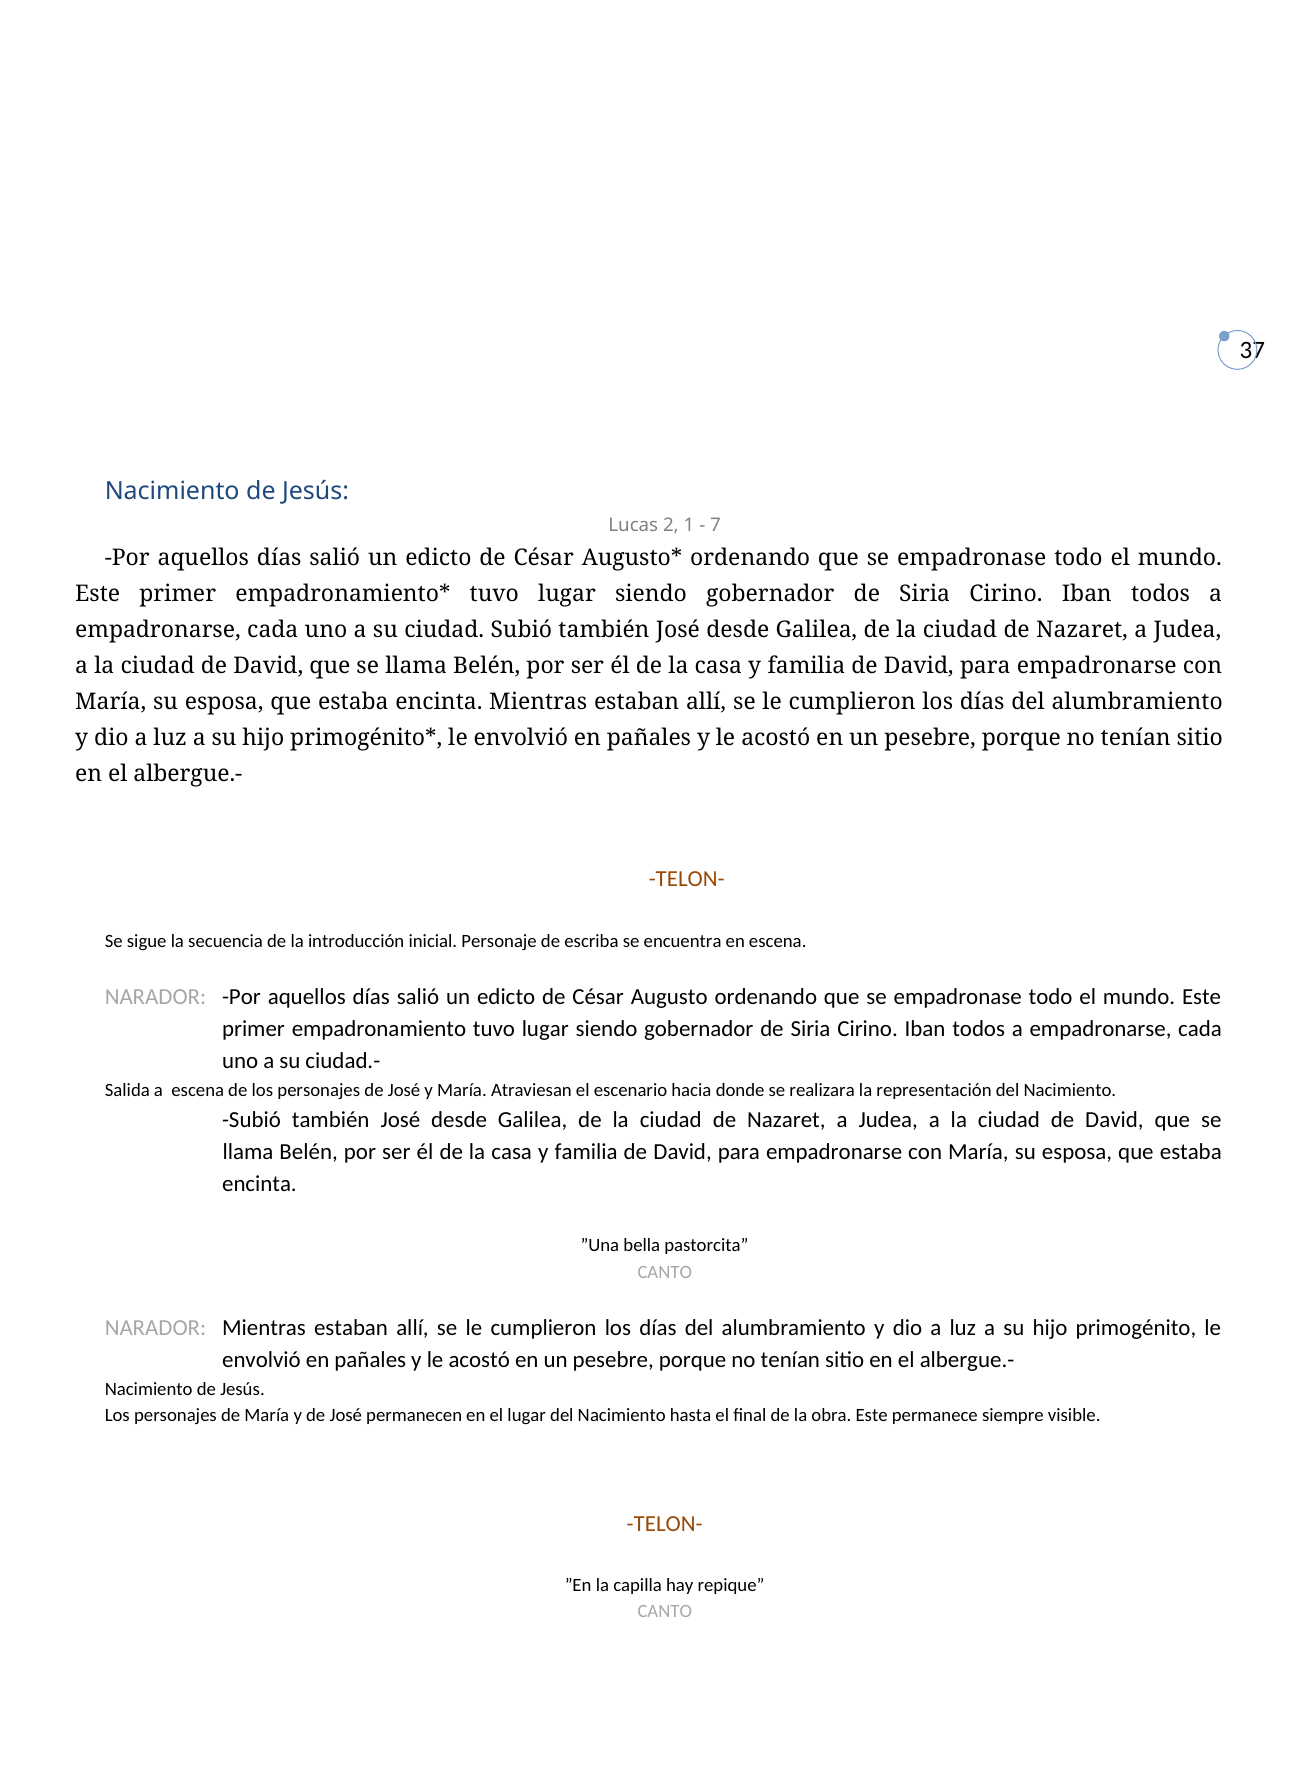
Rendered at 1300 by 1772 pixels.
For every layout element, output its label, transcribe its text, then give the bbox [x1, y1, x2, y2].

text Nacimiento de Jesús: [104, 472, 1224, 507]
text ”En la capilla hay repique” [104, 1573, 1224, 1596]
text -Subió también José desde Galilea, de la ciudad de Nazaret, a Judea, a la ciudad de David, que se llama Belén, por ser él de la casa y familia de David, para empadronarse con María, su esposa, que estaba encinta. [222, 1105, 1224, 1197]
text CANTO [104, 1260, 1224, 1283]
text NARADOR: Mientras estaban allí, se le cumplieron los días del alumbramiento y dio a luz a su hijo primogénito, le envolvió en pañales y le acostó en un pesebre, porque no tenían sitio en el albergue.- [104, 1313, 1224, 1373]
text -TELON- [104, 1509, 1224, 1537]
text CANTO [104, 1599, 1224, 1622]
text ”Una bella pastorcita” [104, 1234, 1224, 1257]
text NARADOR: -Por aquellos días salió un edicto de César Augusto ordenando que se empadronase todo el mundo. Este primer empadronamiento tuvo lugar siendo gobernador de Siria Cirino. Iban todos a empadronarse, cada uno a su ciudad.- [104, 982, 1224, 1074]
text Los personajes de María y de José permanecen en el lugar del Nacimiento hasta el final de la obra. Este permanece siempre visible. [104, 1403, 1224, 1426]
text -Por aquellos días salió un edicto de César Augusto* ordenando que se empadronase todo el mundo. Este primer empadronamiento* tuvo lugar siendo gobernador de Siria Cirino. Iban todos a empadronarse, cada uno a su ciudad. Subió también José desde Galilea, de la ciudad de Nazaret, a Judea, a la ciudad de David, que se llama Belén, por ser él de la casa y familia de David, para empadronarse con María, su esposa, que estaba encinta. Mientras estaban allí, se le cumplieron los días del alumbramiento y dio a luz a su hijo primogénito*, le envolvió en pañales y le acostó en un pesebre, porque no tenían sitio en el albergue.- [75, 541, 1224, 788]
text Nacimiento de Jesús. [104, 1377, 1224, 1400]
text -TELON- [104, 864, 1224, 892]
text Se sigue la secuencia de la introducción inicial. Personaje de escriba se encuentra en escena. [104, 929, 1224, 952]
text Lucas 2, 1 - 7 [104, 512, 1224, 537]
text Salida a escena de los personajes de José y María. Atraviesan el escenario hacia donde se realizara la representación del Nacimiento. [104, 1078, 1224, 1101]
